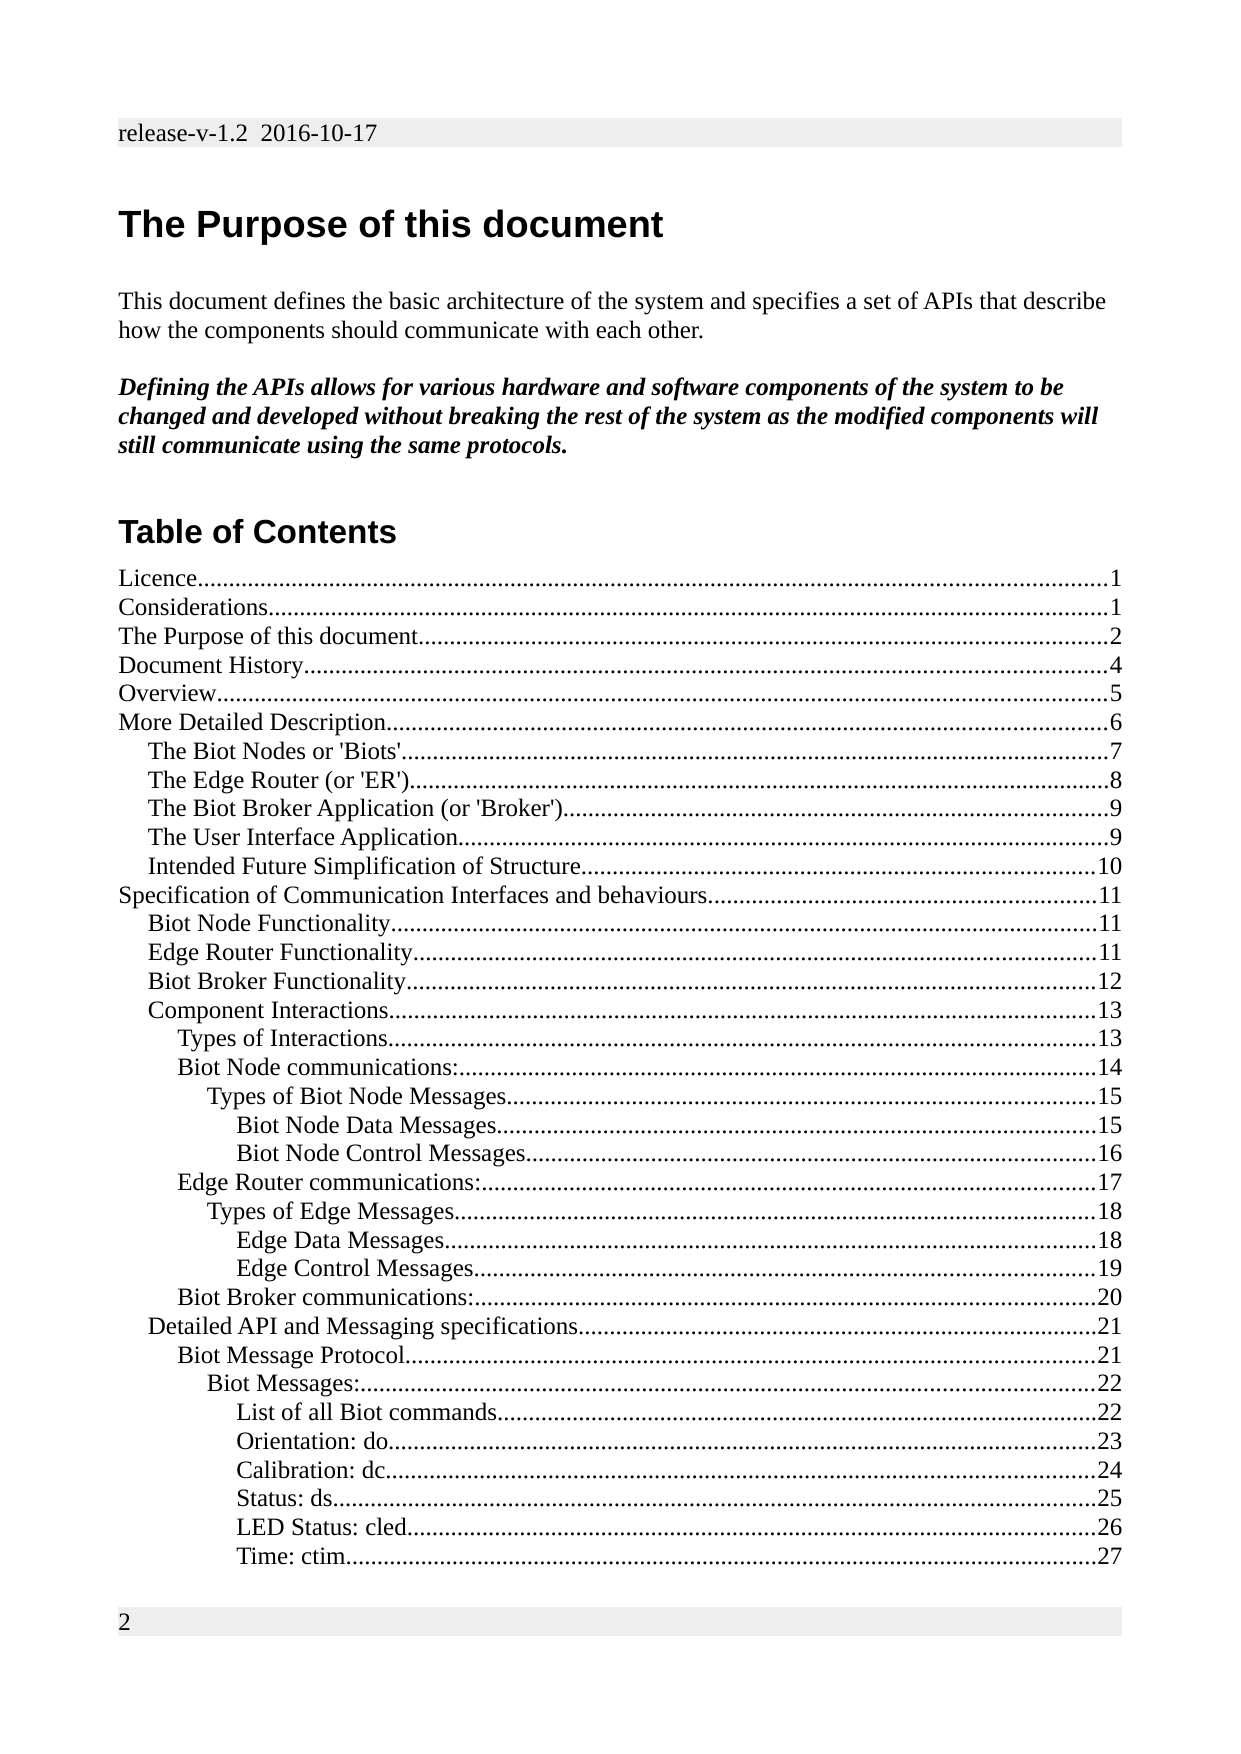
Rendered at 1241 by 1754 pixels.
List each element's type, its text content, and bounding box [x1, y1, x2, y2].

text Orientation: do 23 [236, 1426, 1122, 1455]
text More Detailed Description 6 [118, 707, 1122, 736]
text LED Status: cled 26 [236, 1512, 1122, 1541]
text The User Interface Application 9 [148, 822, 1122, 851]
text List of all Biot commands 22 [236, 1397, 1122, 1426]
text The Biot Broker Application (or 'Broker') 9 [148, 793, 1122, 822]
text Biot Node Functionality 11 [148, 908, 1122, 937]
text Types of Edge Messages 18 [207, 1196, 1122, 1225]
text The Biot Nodes or 'Biots' 7 [148, 736, 1122, 765]
text Component Interactions 13 [148, 995, 1122, 1023]
text Biot Node Data Messages 15 [236, 1110, 1122, 1138]
text Licence 1 [118, 563, 1122, 592]
text Biot Broker Functionality 12 [148, 966, 1122, 995]
text Overview 5 [118, 678, 1122, 707]
text Edge Control Messages 19 [236, 1253, 1122, 1282]
subtitle Table of Contents [118, 512, 1122, 551]
text Calibration: dc 24 [236, 1455, 1122, 1483]
text Biot Node communications: 14 [177, 1052, 1122, 1081]
text Types of Biot Node Messages 15 [207, 1081, 1122, 1110]
text Edge Router Functionality 11 [148, 937, 1122, 966]
text Time: ctim 27 [236, 1541, 1122, 1570]
text Edge Data Messages 18 [236, 1225, 1122, 1253]
text This document defines the basic architecture of the system and specifies a set of APIs that describe how the components should communicate with each other. [118, 286, 1122, 344]
text Edge Router communications: 17 [177, 1167, 1122, 1196]
text Biot Messages: 22 [207, 1368, 1122, 1397]
text Considerations 1 [118, 592, 1122, 621]
text Intended Future Simplification of Structure 10 [148, 851, 1122, 880]
text The Edge Router (or 'ER') 8 [148, 765, 1122, 793]
text Biot Broker communications: 20 [177, 1282, 1122, 1311]
text Detailed API and Messaging specifications 21 [148, 1311, 1122, 1340]
text Types of Interactions 13 [177, 1023, 1122, 1052]
text The Purpose of this document 2 [118, 621, 1122, 650]
text Document History 4 [118, 650, 1122, 678]
text Specification of Communication Interfaces and behaviours. 11 [118, 880, 1122, 908]
subtitle The Purpose of this document [118, 201, 1122, 245]
text Defining the APIs allows for various hardware and software components of the system to be changed and developed without breaking the rest of the system as the modified components will still communicate using the same protocols. [118, 372, 1122, 459]
text Status: ds 25 [236, 1483, 1122, 1512]
text Biot Message Protocol 21 [177, 1340, 1122, 1368]
text Biot Node Control Messages 16 [236, 1138, 1122, 1167]
